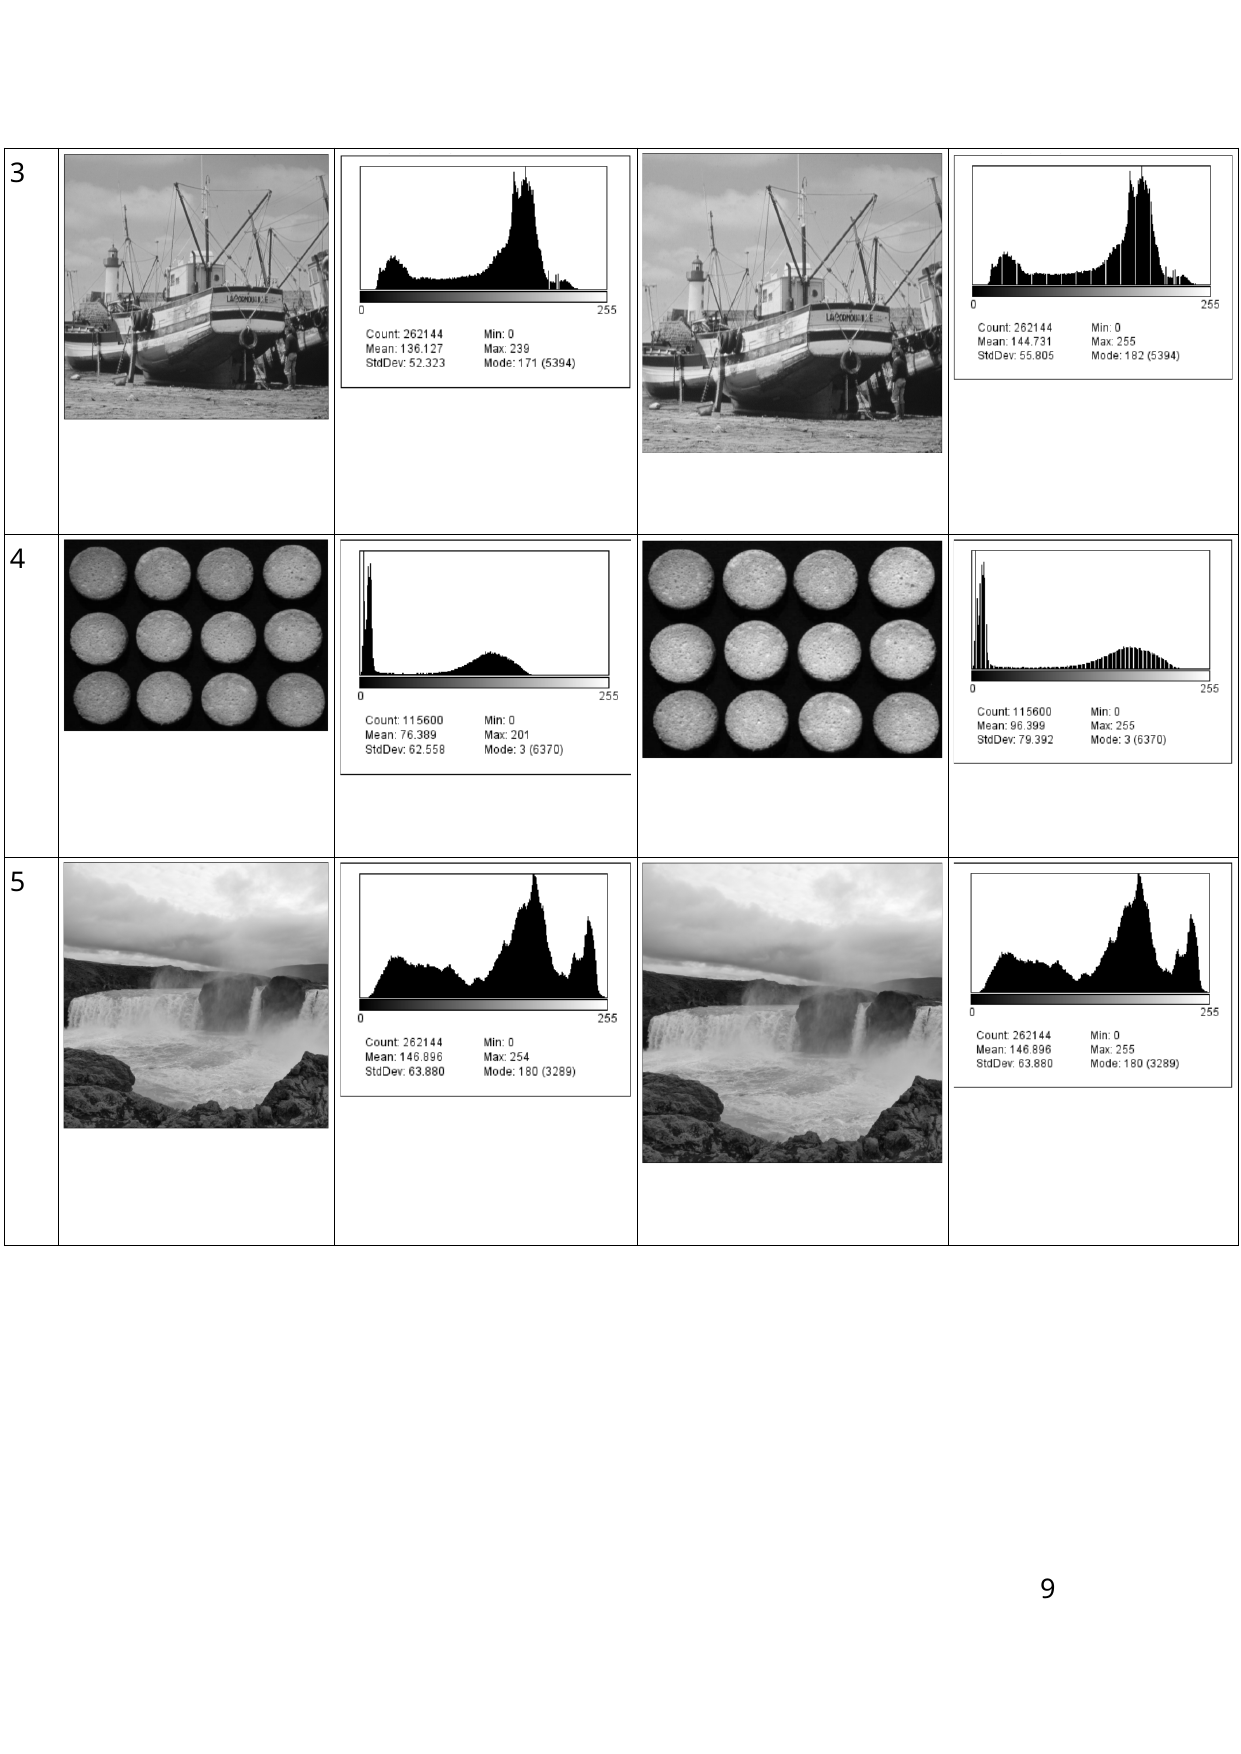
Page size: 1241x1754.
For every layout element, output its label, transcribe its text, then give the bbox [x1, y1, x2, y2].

table_cell [638, 858, 948, 1245]
table_cell [949, 858, 1238, 1245]
table_cell [949, 149, 1238, 533]
picture [953, 539, 1233, 764]
picture [642, 539, 943, 759]
table_cell [949, 535, 1238, 857]
table_cell [335, 858, 637, 1245]
picture [340, 153, 631, 390]
table_cell [335, 149, 637, 533]
picture [63, 153, 329, 420]
table_cell [335, 535, 637, 857]
picture [642, 862, 943, 1164]
table_cell [638, 535, 948, 857]
picture [63, 539, 329, 732]
table_cell [59, 858, 334, 1245]
picture [63, 862, 329, 1129]
table_cell 5 [5, 858, 58, 1245]
picture [953, 862, 1233, 1088]
picture [953, 153, 1233, 380]
table_cell [59, 149, 334, 533]
table_cell 4 [5, 535, 58, 857]
table_cell [59, 535, 334, 857]
table_cell 3 [5, 149, 58, 533]
table_cell [638, 149, 948, 533]
picture [340, 539, 631, 776]
picture [642, 153, 943, 453]
picture [340, 862, 631, 1097]
